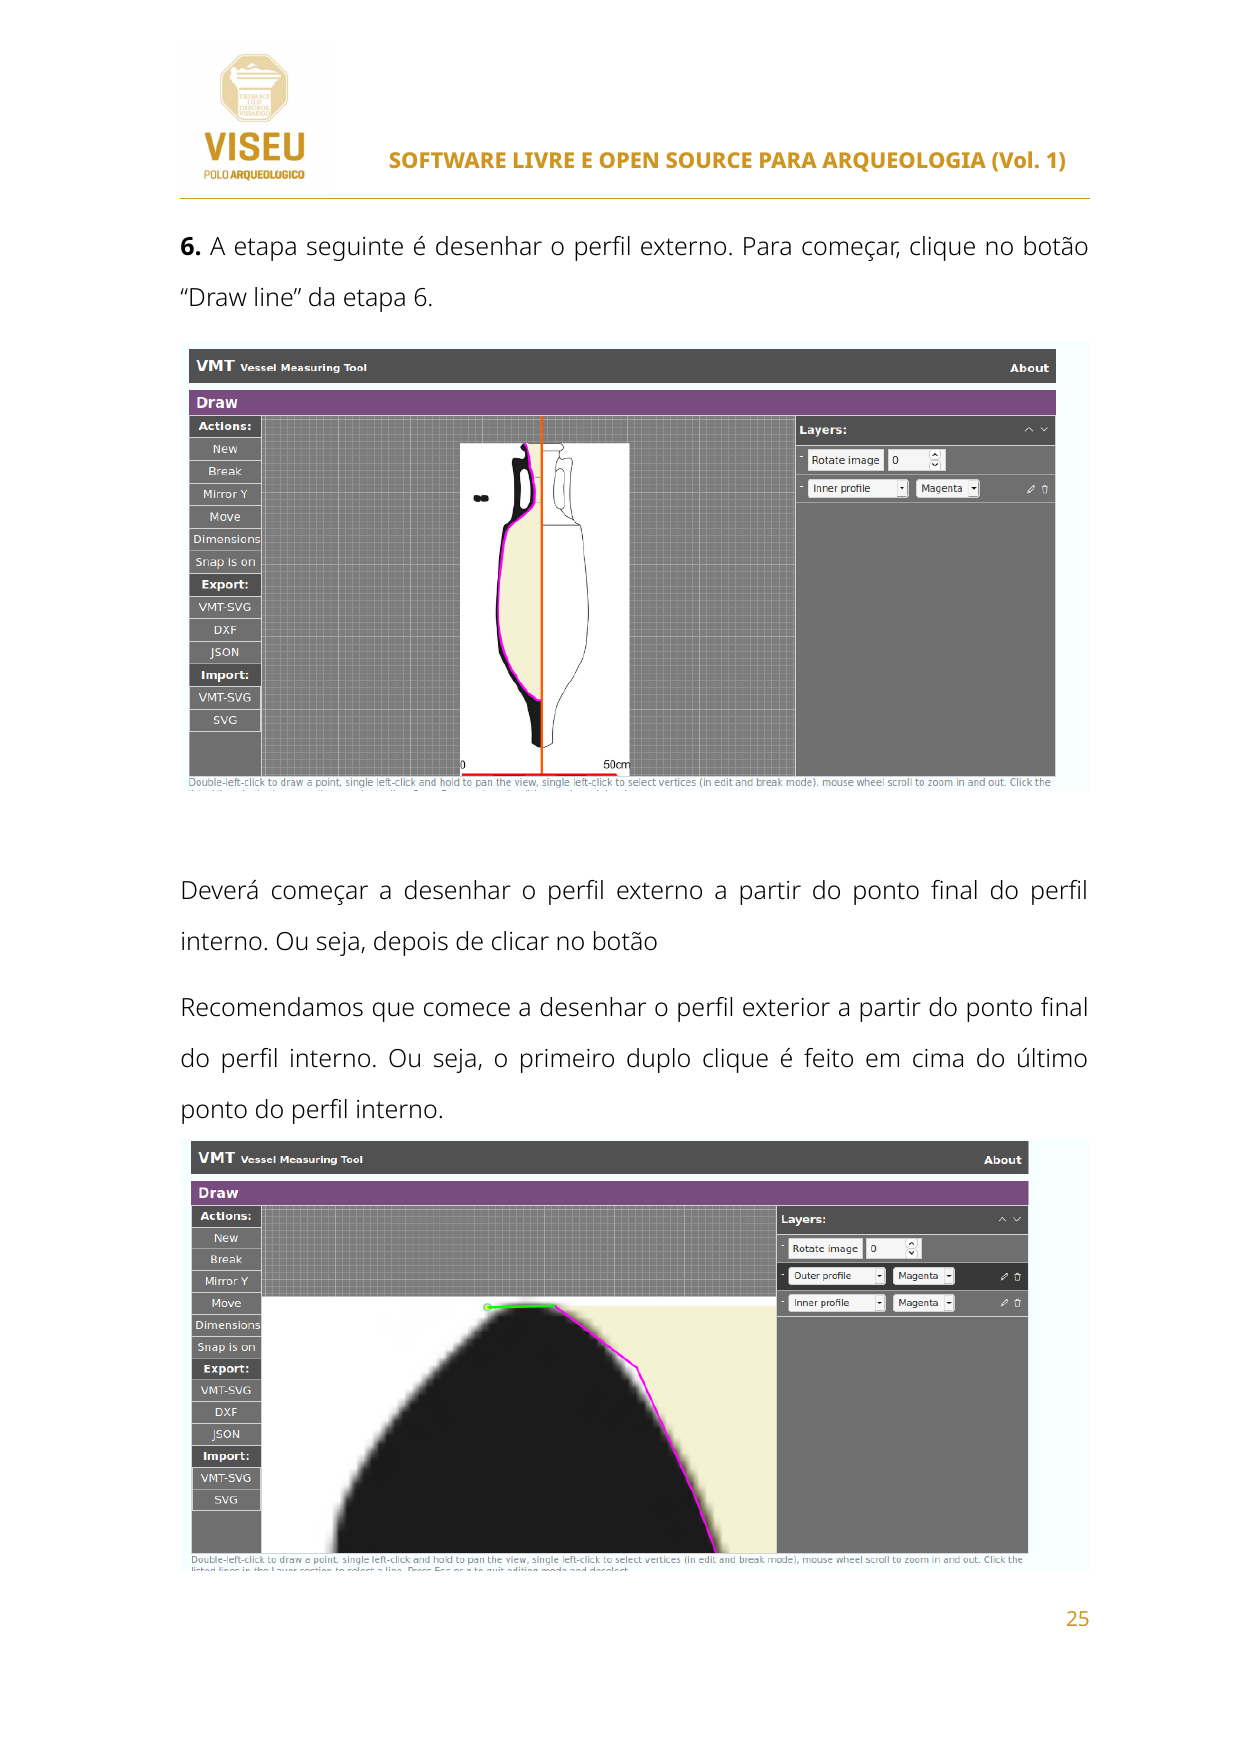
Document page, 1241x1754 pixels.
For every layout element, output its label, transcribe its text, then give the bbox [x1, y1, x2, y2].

text 6. A etapa seguinte é desenhar o perfil externo. Para começar, clique no botão “Draw line” da etapa 6. [180, 228, 1090, 313]
text Deverá começar a desenhar o perfil externo a partir do ponto final do perfil interno. Ou seja, depois de clicar no botão [180, 873, 1090, 958]
picture [180, 342, 1090, 791]
text Recomendamos que comece a desenhar o perfil exterior a partir do ponto final do perfil interno. Ou seja, o primeiro duplo clique é feito em cima do último ponto do perfil interno. [180, 989, 1090, 1126]
picture [180, 1139, 1090, 1571]
